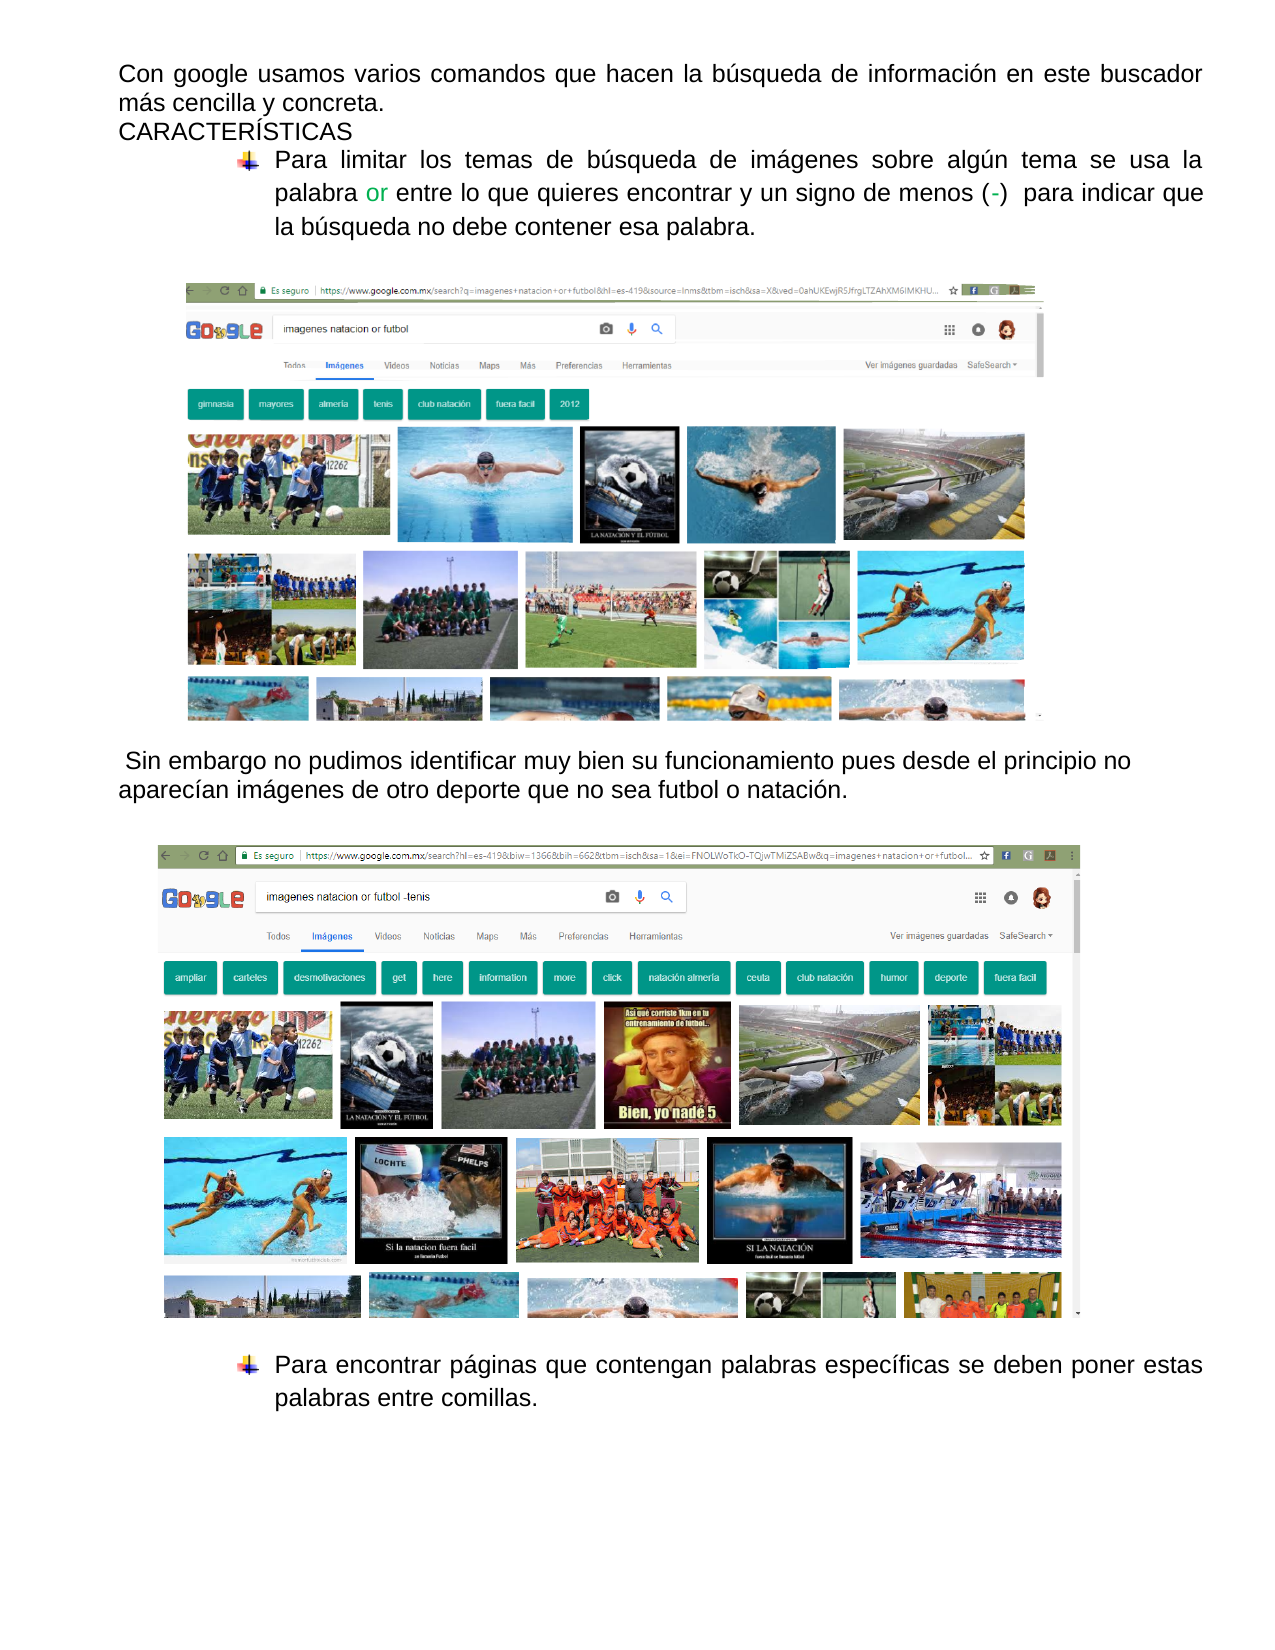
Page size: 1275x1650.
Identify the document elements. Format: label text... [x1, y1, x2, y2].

text Con google usamos varios comandos que hacen la búsqueda de información en este buscador más cencilla y concreta. [118, 59, 1205, 117]
list Para limitar los temas de búsqueda de imágenes sobre algún tema se usa la palabra or entre lo que quieres encontrar y un signo de menos (-) para indicar que la búsqueda no debe contener esa palabra. [237, 145, 1205, 240]
list Para encontrar páginas que contengan palabras específicas se deben poner estas palabras entre comillas. [237, 1350, 1205, 1411]
text CARACTERÍSTICAS [118, 117, 1205, 145]
text Sin embargo no pudimos identificar muy bien su funcionamiento pues desde el principio no aparecían imágenes de otro deporte que no sea futbol o natación. [118, 746, 1205, 803]
